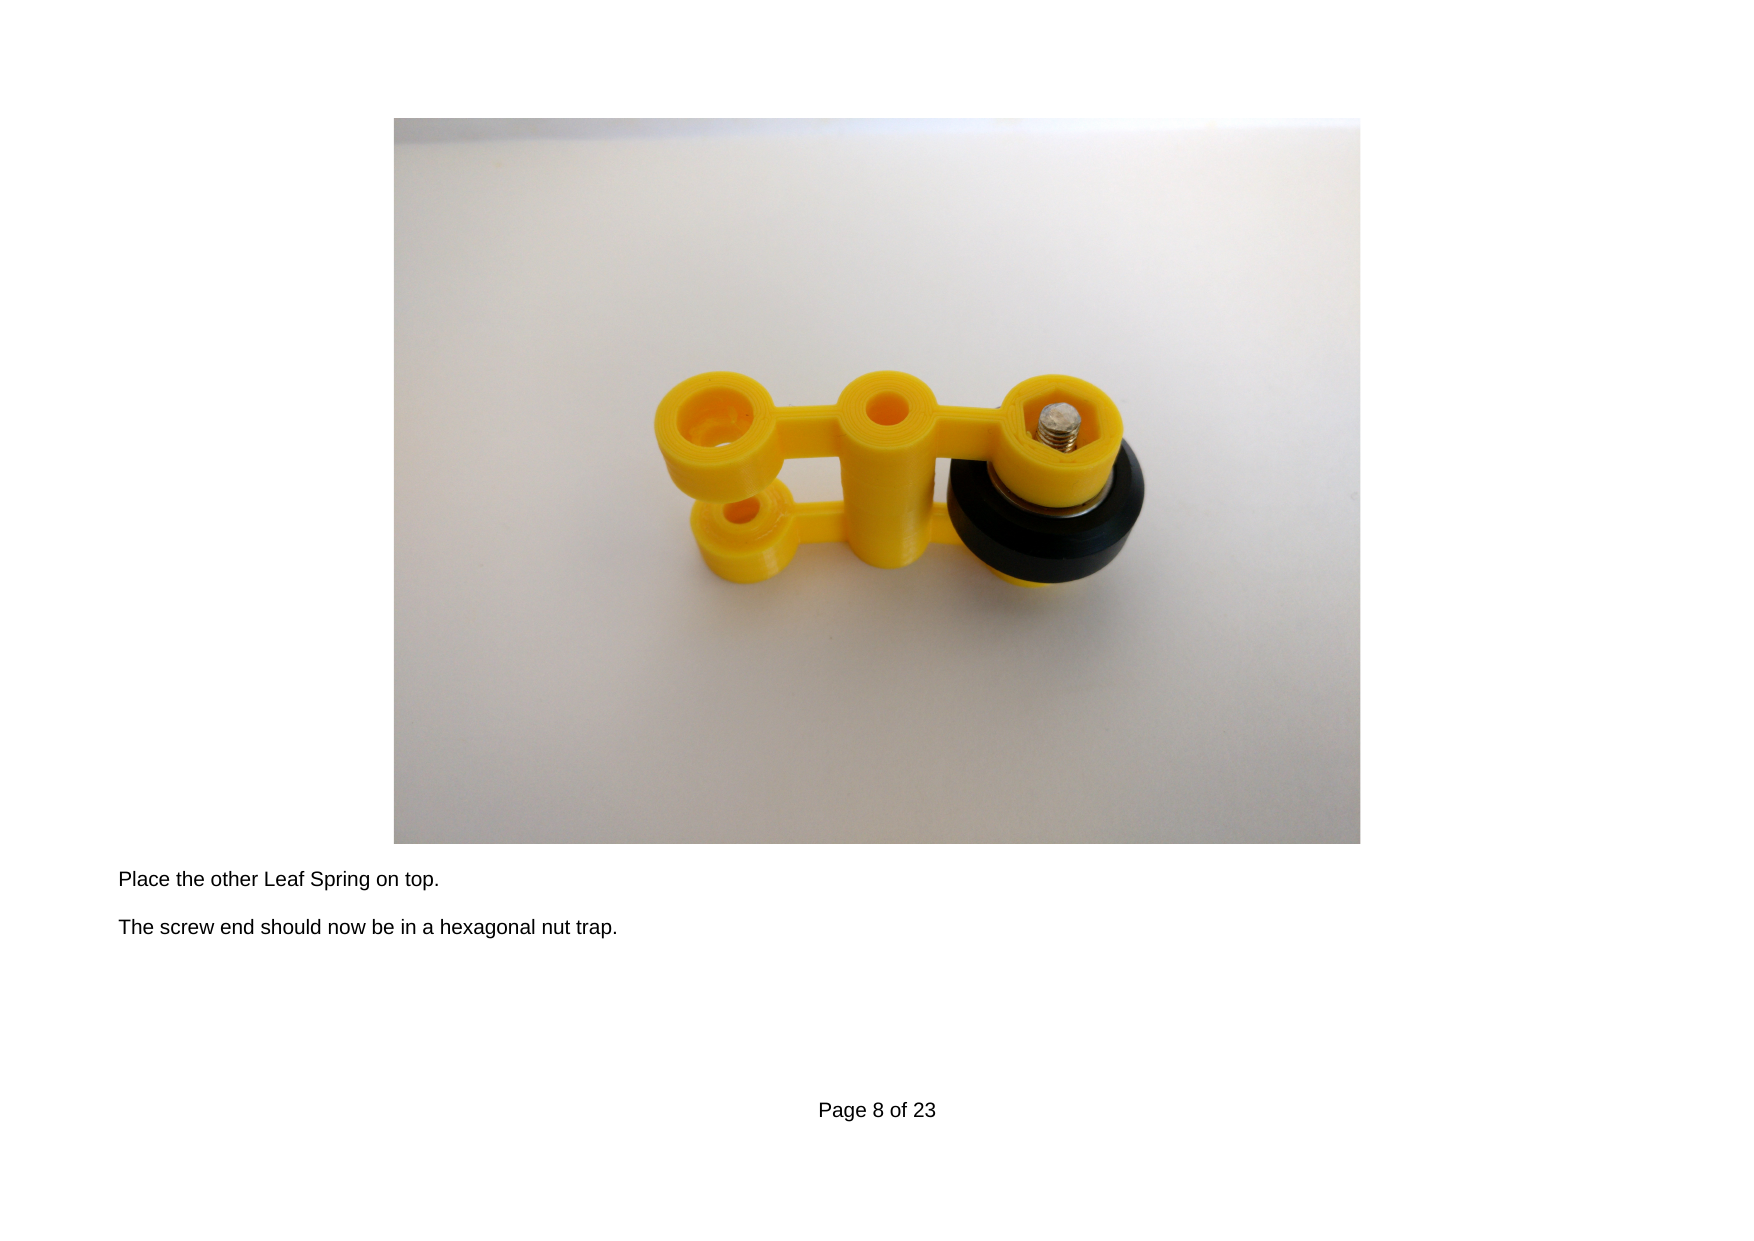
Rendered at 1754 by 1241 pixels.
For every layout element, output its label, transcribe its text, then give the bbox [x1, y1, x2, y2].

picture [393, 118, 1361, 844]
text The screw end should now be in a hexagonal nut trap. [118, 915, 1636, 939]
text Place the other Leaf Spring on top. [118, 867, 1636, 891]
